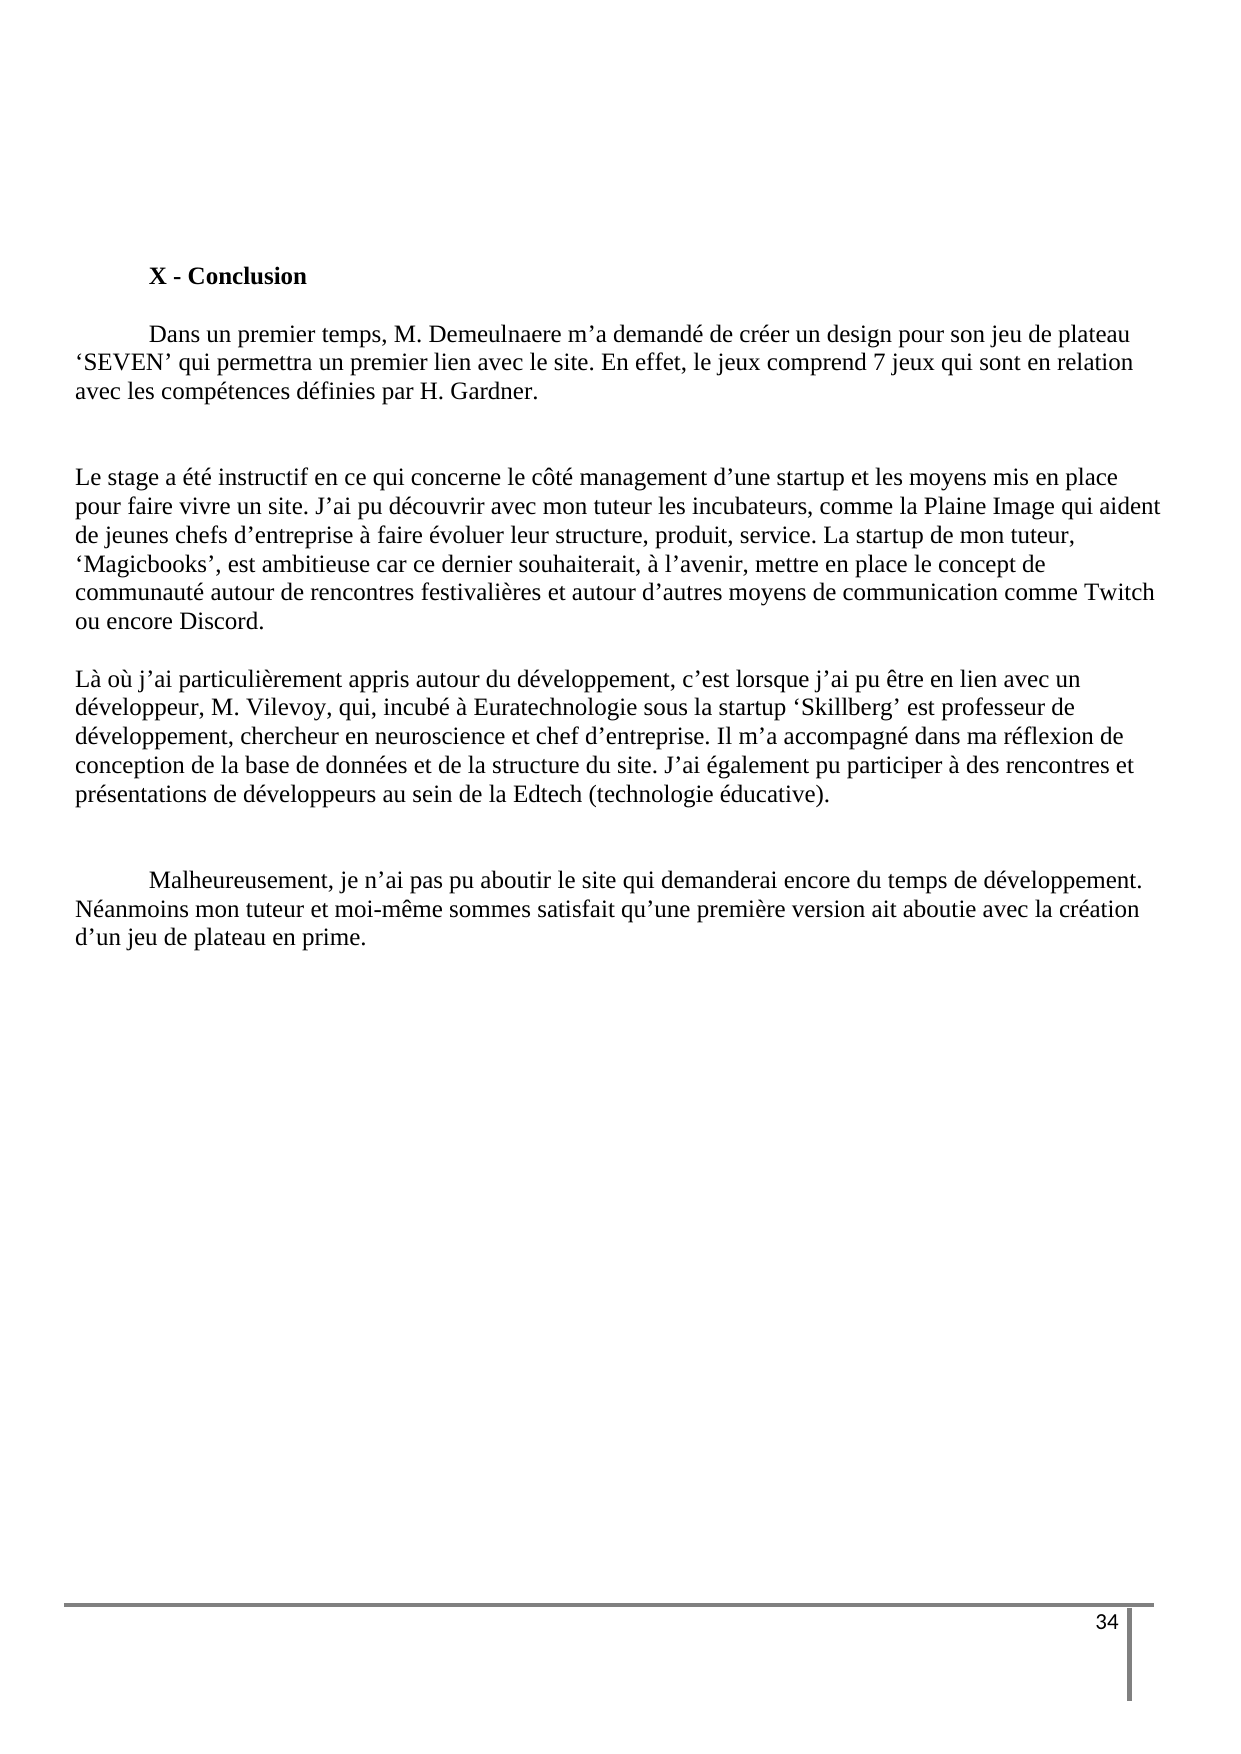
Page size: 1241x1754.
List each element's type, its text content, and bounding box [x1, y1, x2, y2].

text X - Conclusion [75, 261, 1165, 290]
text Là où j’ai particulièrement appris autour du développement, c’est lorsque j’ai pu être en lien avec un développeur, M. Vilevoy, qui, incubé à Euratechnologie sous la startup ‘Skillberg’ est professeur de développement, chercheur en neuroscience et chef d’entreprise. Il m’a accompagné dans ma réflexion de conception de la base de données et de la structure du site. J’ai également pu participer à des rencontres et présentations de développeurs au sein de la Edtech (technologie éducative). [75, 664, 1165, 836]
text Le stage a été instructif en ce qui concerne le côté management d’une startup et les moyens mis en place pour faire vivre un site. J’ai pu découvrir avec mon tuteur les incubateurs, comme la Plaine Image qui aident de jeunes chefs d’entreprise à faire évoluer leur structure, produit, service. La startup de mon tuteur, ‘Magicbooks’, est ambitieuse car ce dernier souhaiterait, à l’avenir, mettre en place le concept de communauté autour de rencontres festivalières et autour d’autres moyens de communication comme Twitch ou encore Discord. [75, 462, 1165, 635]
text Malheureusement, je n’ai pas pu aboutir le site qui demanderai encore du temps de développement. Néanmoins mon tuteur et moi-même sommes satisfait qu’une première version ait aboutie avec la création d’un jeu de plateau en prime. [75, 865, 1165, 951]
text Dans un premier temps, M. Demeulnaere m’a demandé de créer un design pour son jeu de plateau ‘SEVEN’ qui permettra un premier lien avec le site. En effet, le jeux comprend 7 jeux qui sont en relation avec les compétences définies par H. Gardner. [75, 319, 1165, 405]
